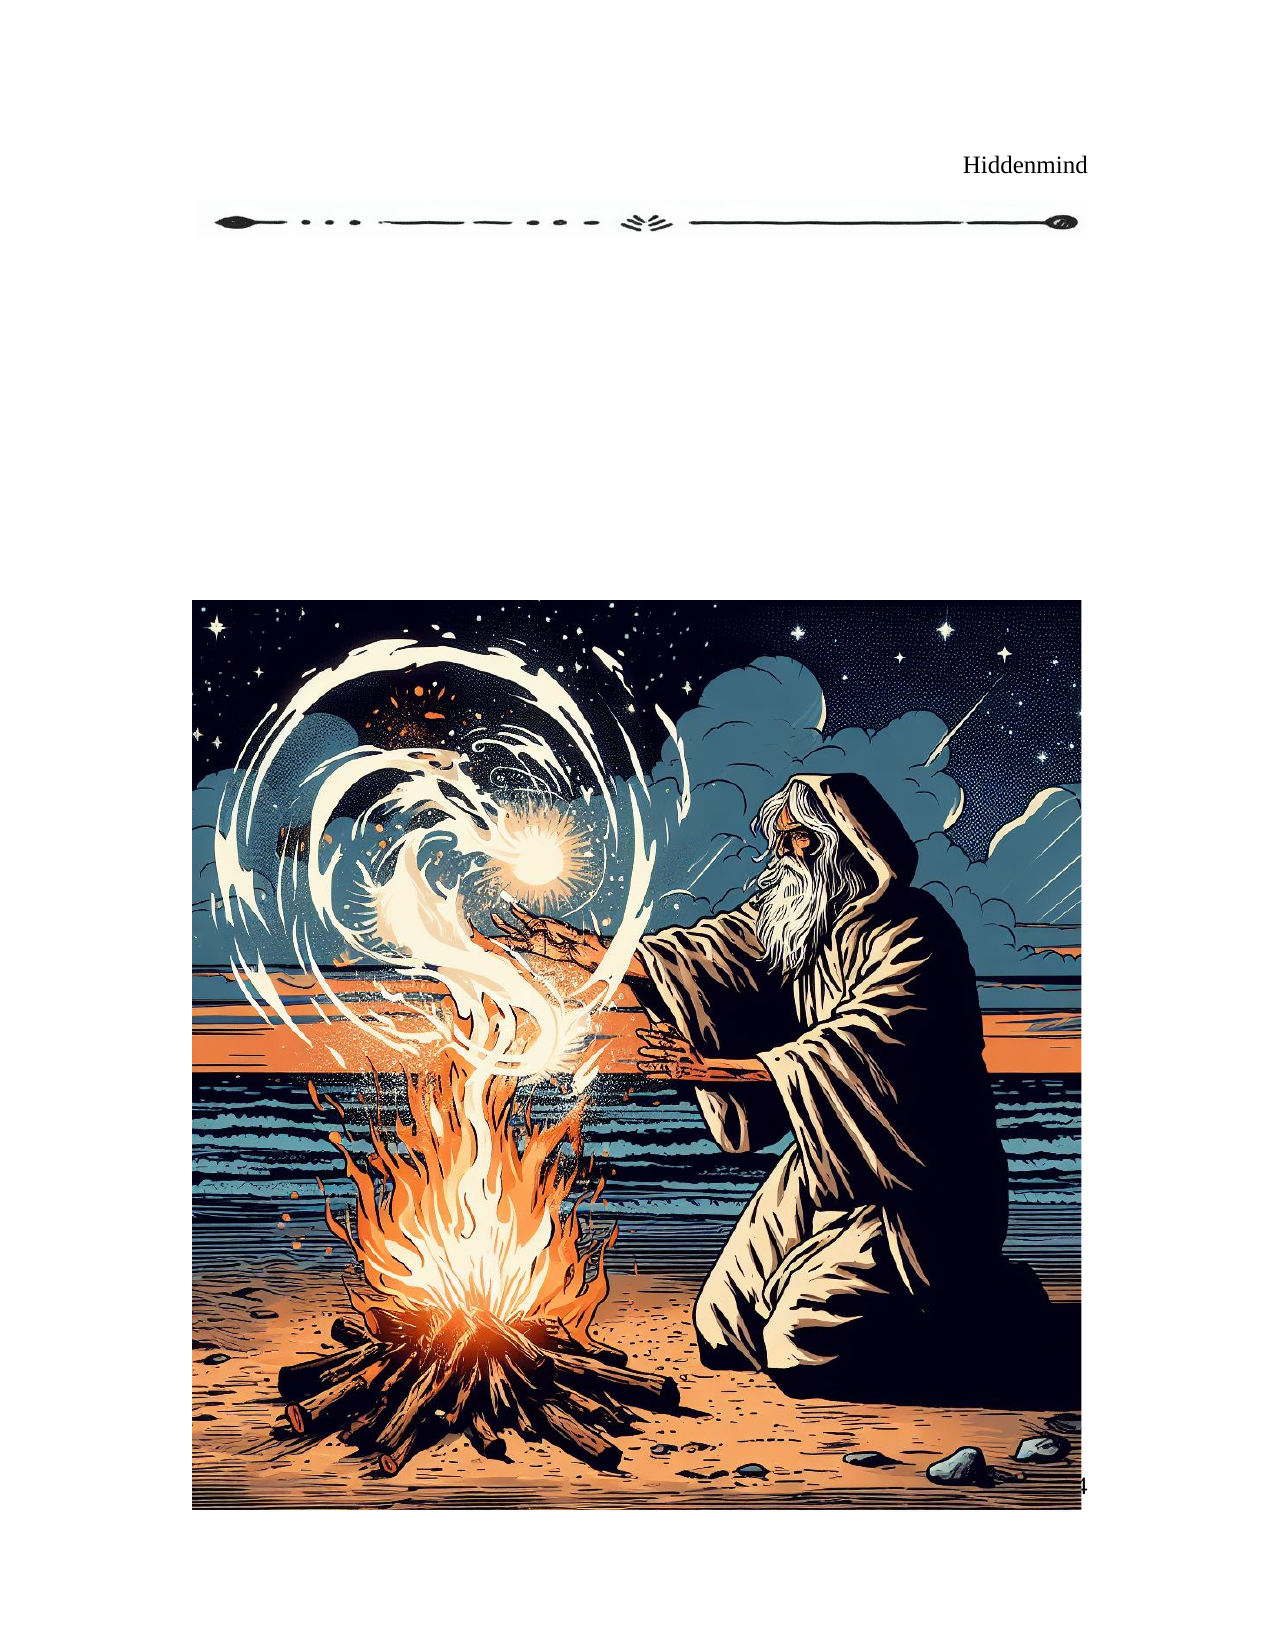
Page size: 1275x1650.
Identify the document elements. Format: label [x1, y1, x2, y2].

picture [192, 600, 1082, 1510]
picture [198, 200, 1088, 237]
